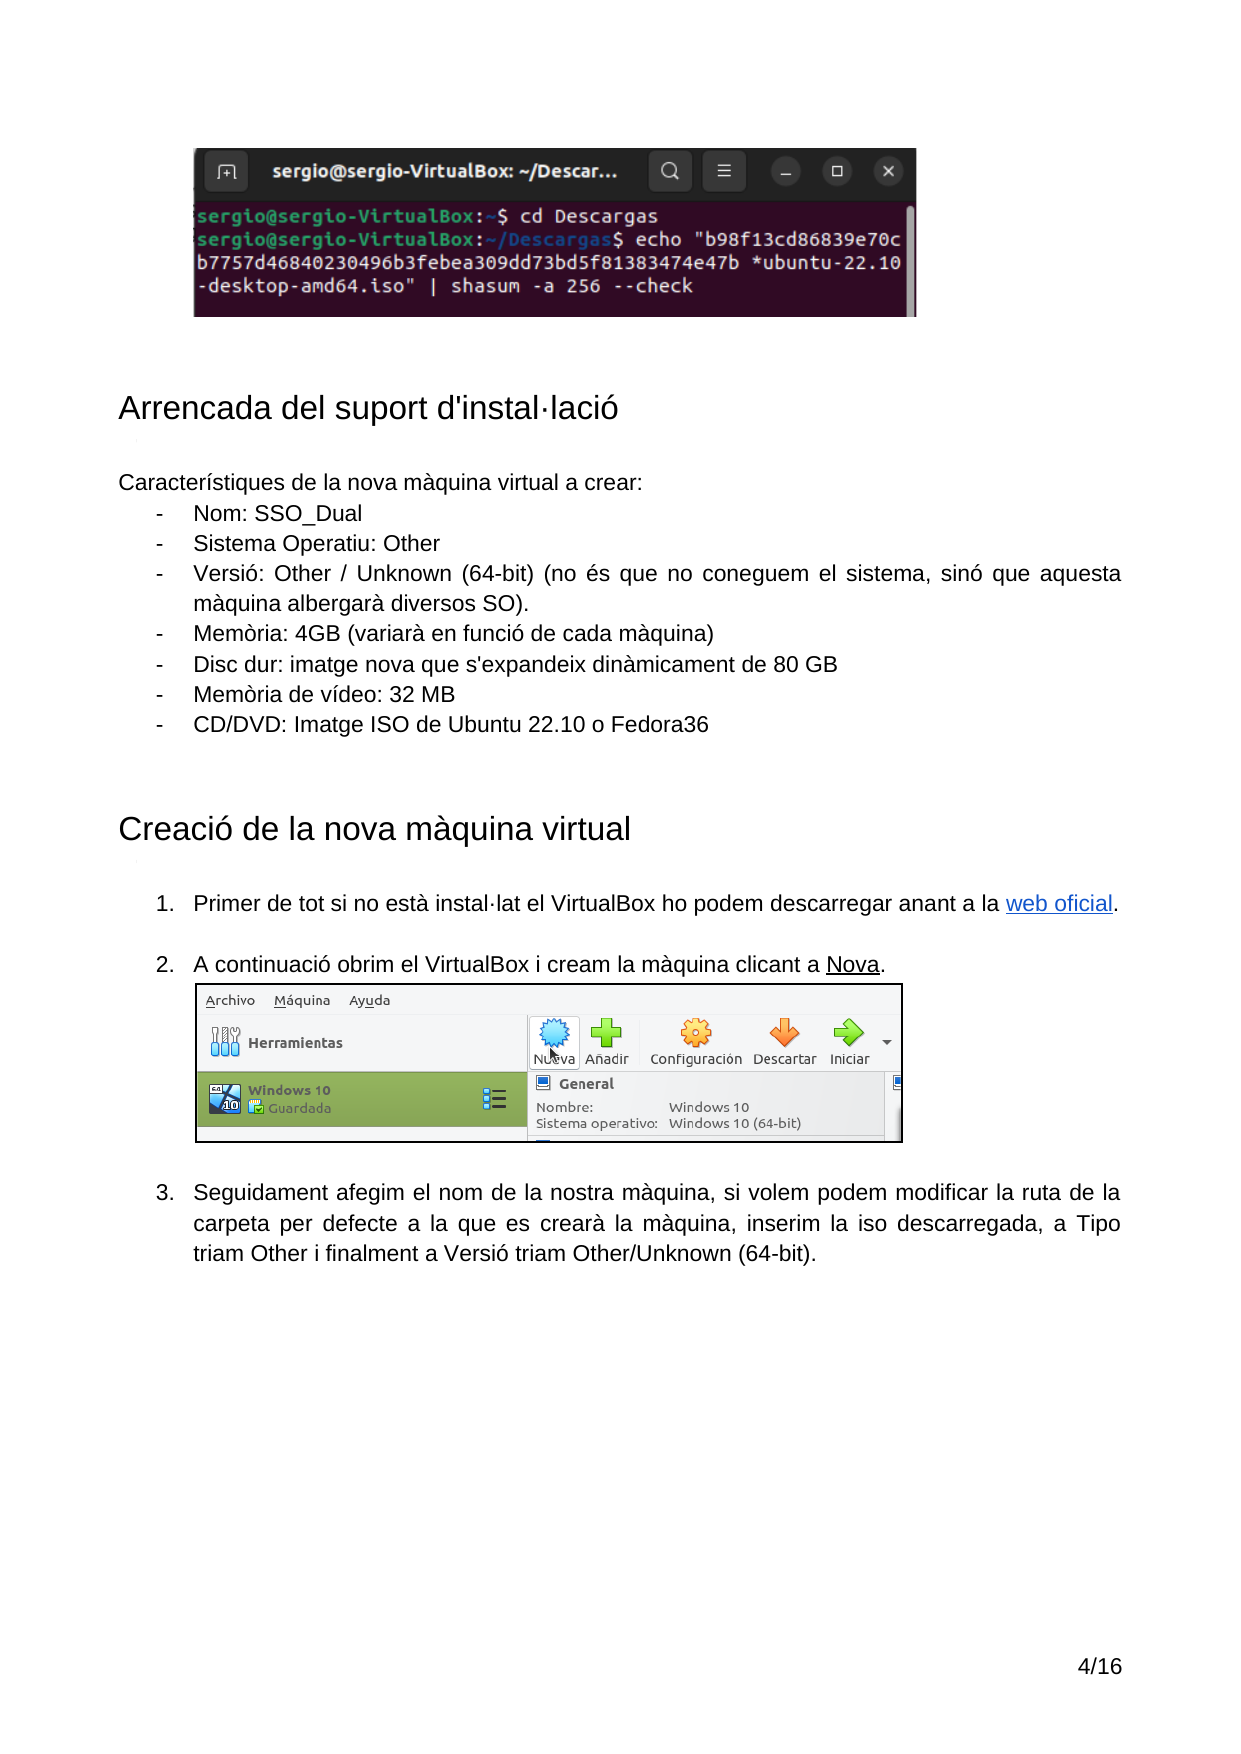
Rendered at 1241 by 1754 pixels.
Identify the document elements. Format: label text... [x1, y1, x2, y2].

list Primer de tot si no està instal·lat el VirtualBox ho podem descarregar anant a la web oficial. [156, 890, 1122, 916]
text Característiques de la nova màquina virtual a crear: [118, 469, 1122, 496]
list Disc dur: imatge nova que s'expandeix dinàmicament de 80 GB [156, 651, 1122, 677]
list Memòria: 4GB (variarà en funció de cada màquina) [156, 620, 1122, 647]
list Sistema Operatiu: Other [156, 530, 1122, 556]
picture [193, 148, 917, 317]
subtitle Creació de la nova màquina virtual [118, 809, 1122, 847]
subtitle Arrencada del suport d'instal·lació [118, 388, 1122, 427]
list A continuació obrim el VirtualBox i cream la màquina clicant a Nova. [156, 951, 1122, 977]
list Memòria de vídeo: 32 MB [156, 681, 1122, 707]
picture [197, 985, 306, 1140]
list Versió: Other / Unknown (64-bit) (no és que no coneguem el sistema, sinó que aquesta màquina albergarà diversos SO). [156, 560, 1122, 617]
list CD/DVD: Imatge ISO de Ubuntu 22.10 o Fedora36 [156, 711, 1122, 737]
list Nom: SSO_Dual [156, 499, 1122, 526]
list Seguidament afegim el nom de la nostra màquina, si volem podem modificar la ruta de la carpeta per defecte a la que es crearà la màquina, inserim la iso descarregada, a Tipo triam Other i finalment a Versió triam Other/Unknown (64-bit). [156, 1179, 1122, 1266]
